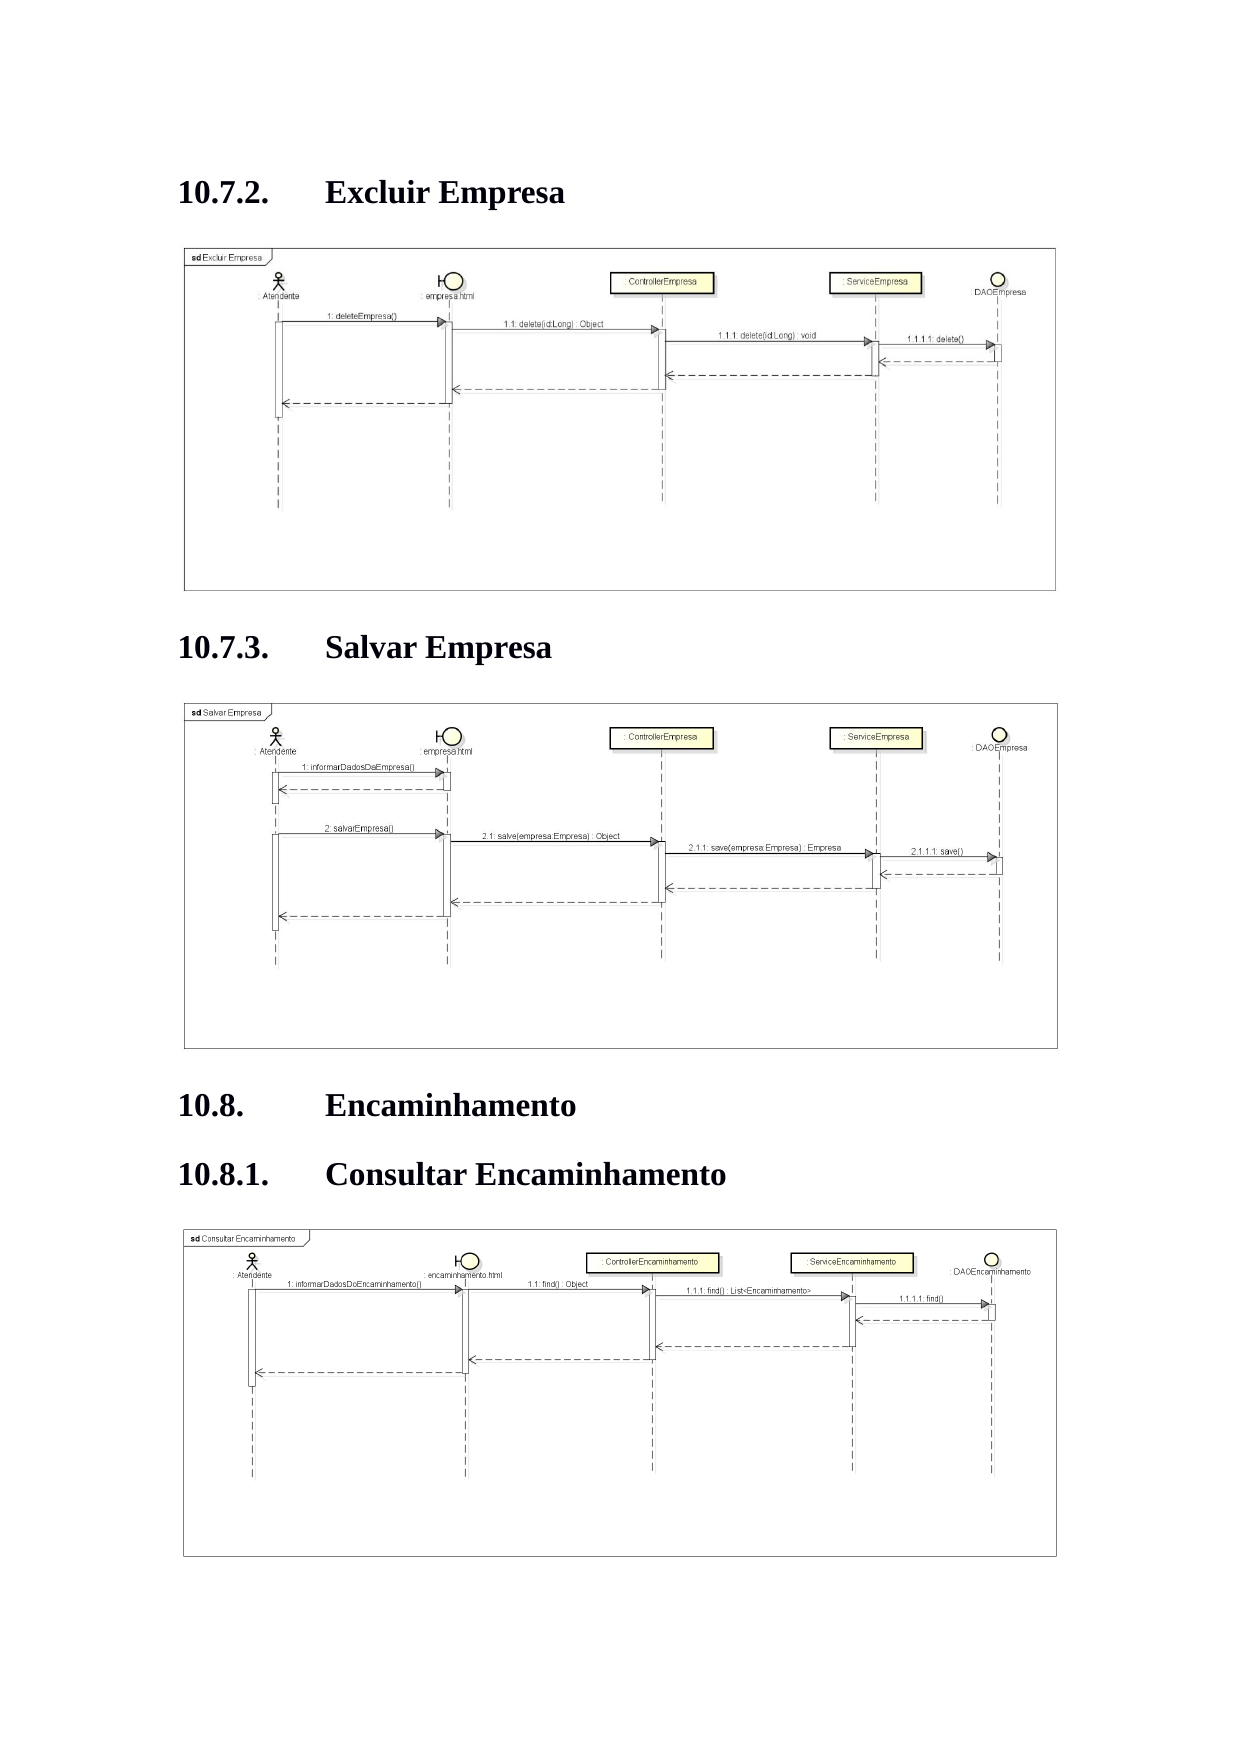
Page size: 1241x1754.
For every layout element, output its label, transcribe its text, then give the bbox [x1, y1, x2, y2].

picture [177, 696, 1063, 1055]
picture [177, 1223, 1062, 1562]
text 10.8.1. Consultar Encaminhamento [177, 1154, 1063, 1193]
picture [177, 241, 1062, 597]
text 10.7.2. Excluir Empresa [177, 173, 1063, 211]
text 10.8. Encaminhamento [177, 1086, 1063, 1124]
text 10.7.3. Salvar Empresa [177, 628, 1063, 666]
